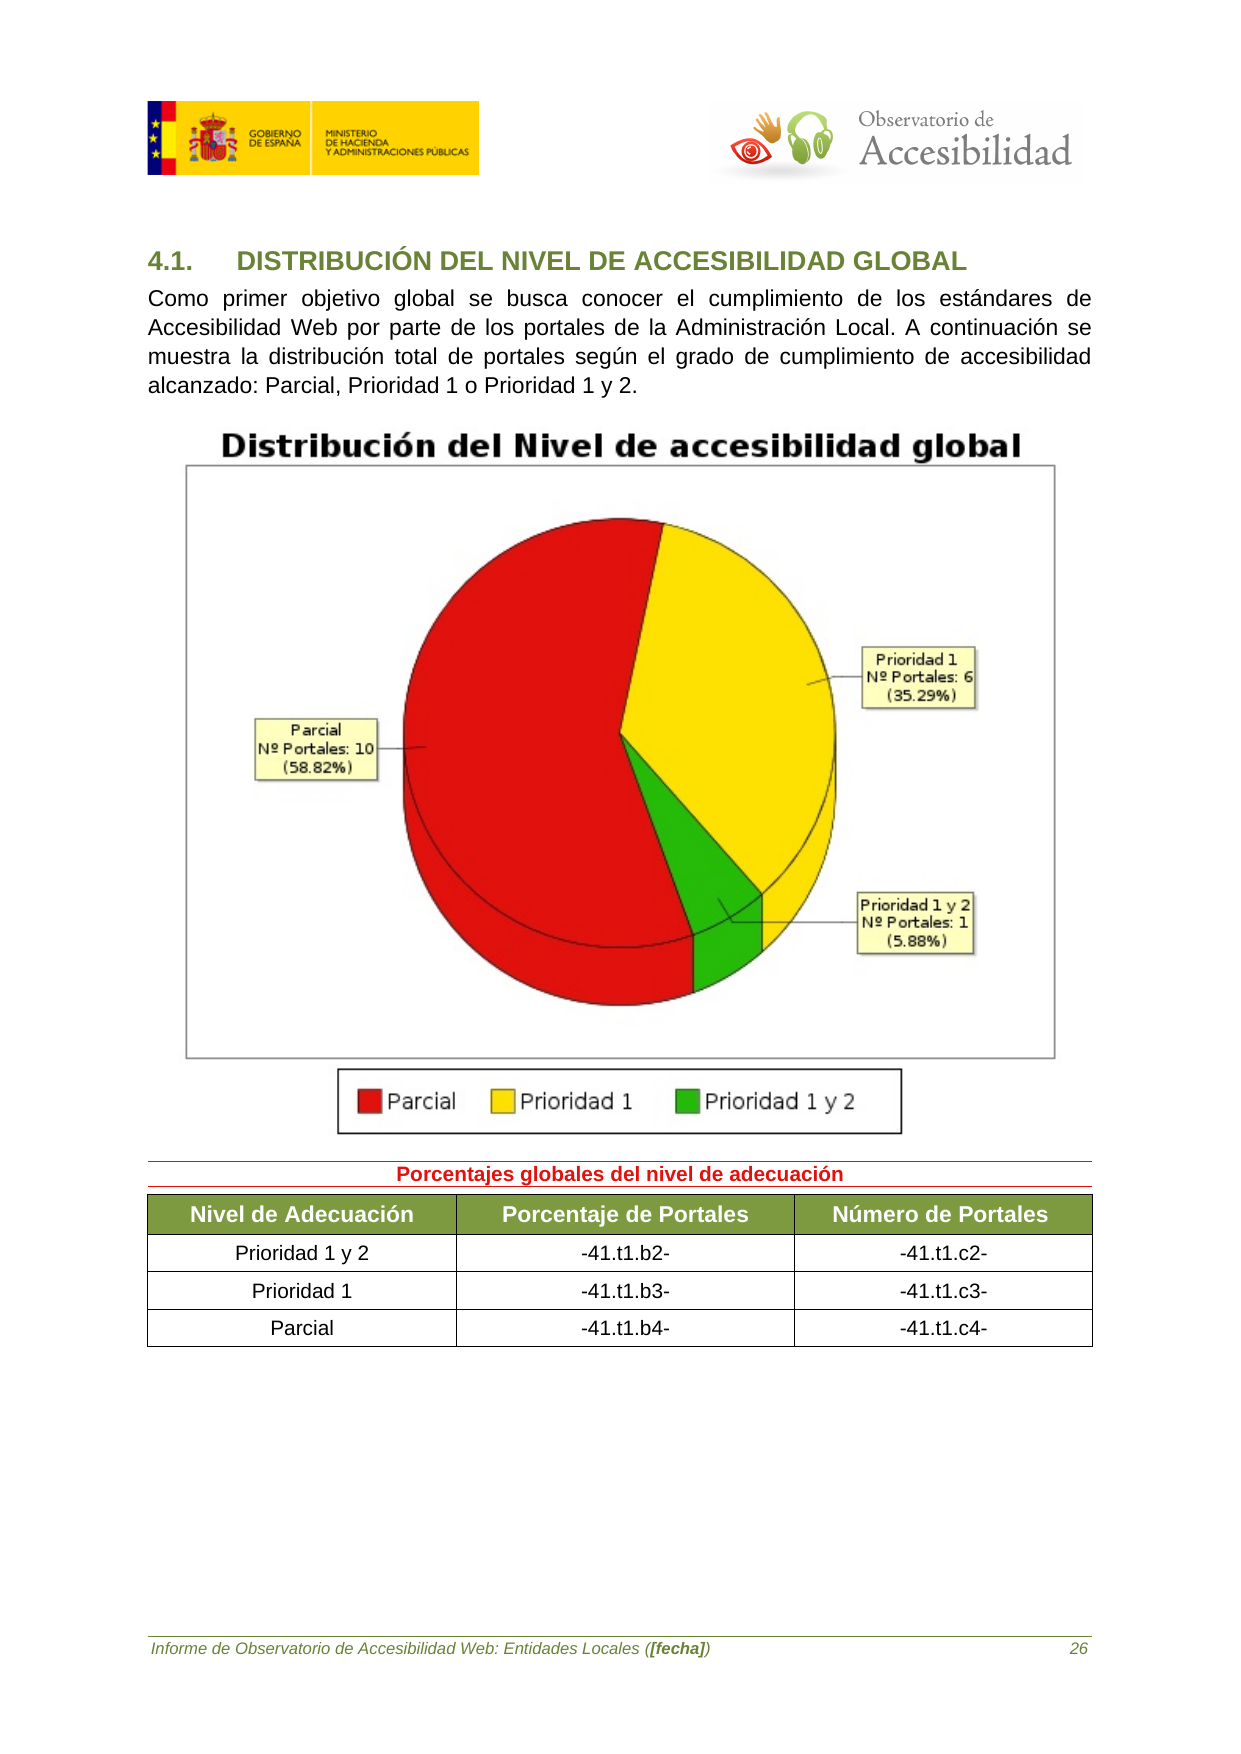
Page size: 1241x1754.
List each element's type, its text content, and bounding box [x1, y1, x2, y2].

table_cell -41.t1.b3- [457, 1272, 794, 1309]
table_cell -41.t1.b4- [457, 1310, 794, 1346]
picture [710, 102, 1086, 185]
table_cell Prioridad 1 y 2 [148, 1235, 456, 1271]
table_header Porcentaje de Portales [457, 1195, 794, 1234]
text Porcentajes globales del nivel de adecuación [148, 1162, 1092, 1186]
subtitle Distribución del nivel de accesibilidad global [148, 245, 1092, 276]
table_header Nivel de Adecuación [148, 1195, 456, 1234]
table_cell -41.t1.c2- [795, 1235, 1092, 1271]
table_cell -41.t1.b2- [457, 1235, 794, 1271]
table_cell Parcial [148, 1310, 456, 1346]
table_cell -41.t1.c4- [795, 1310, 1092, 1346]
picture [147, 101, 479, 175]
picture [178, 426, 1062, 1136]
table_cell -41.t1.c3- [795, 1272, 1092, 1309]
text Como primer objetivo global se busca conocer el cumplimiento de los estándares de Accesibilidad Web por parte de los portales de la Administración Local. A continuación se muestra la distribución total de portales según el grado de cumplimiento de accesibilidad alcanzado: Parcial, Prioridad 1 o Prioridad 1 y 2. [148, 285, 1092, 398]
table_header Número de Portales [795, 1195, 1092, 1234]
table_cell Prioridad 1 [148, 1272, 456, 1309]
